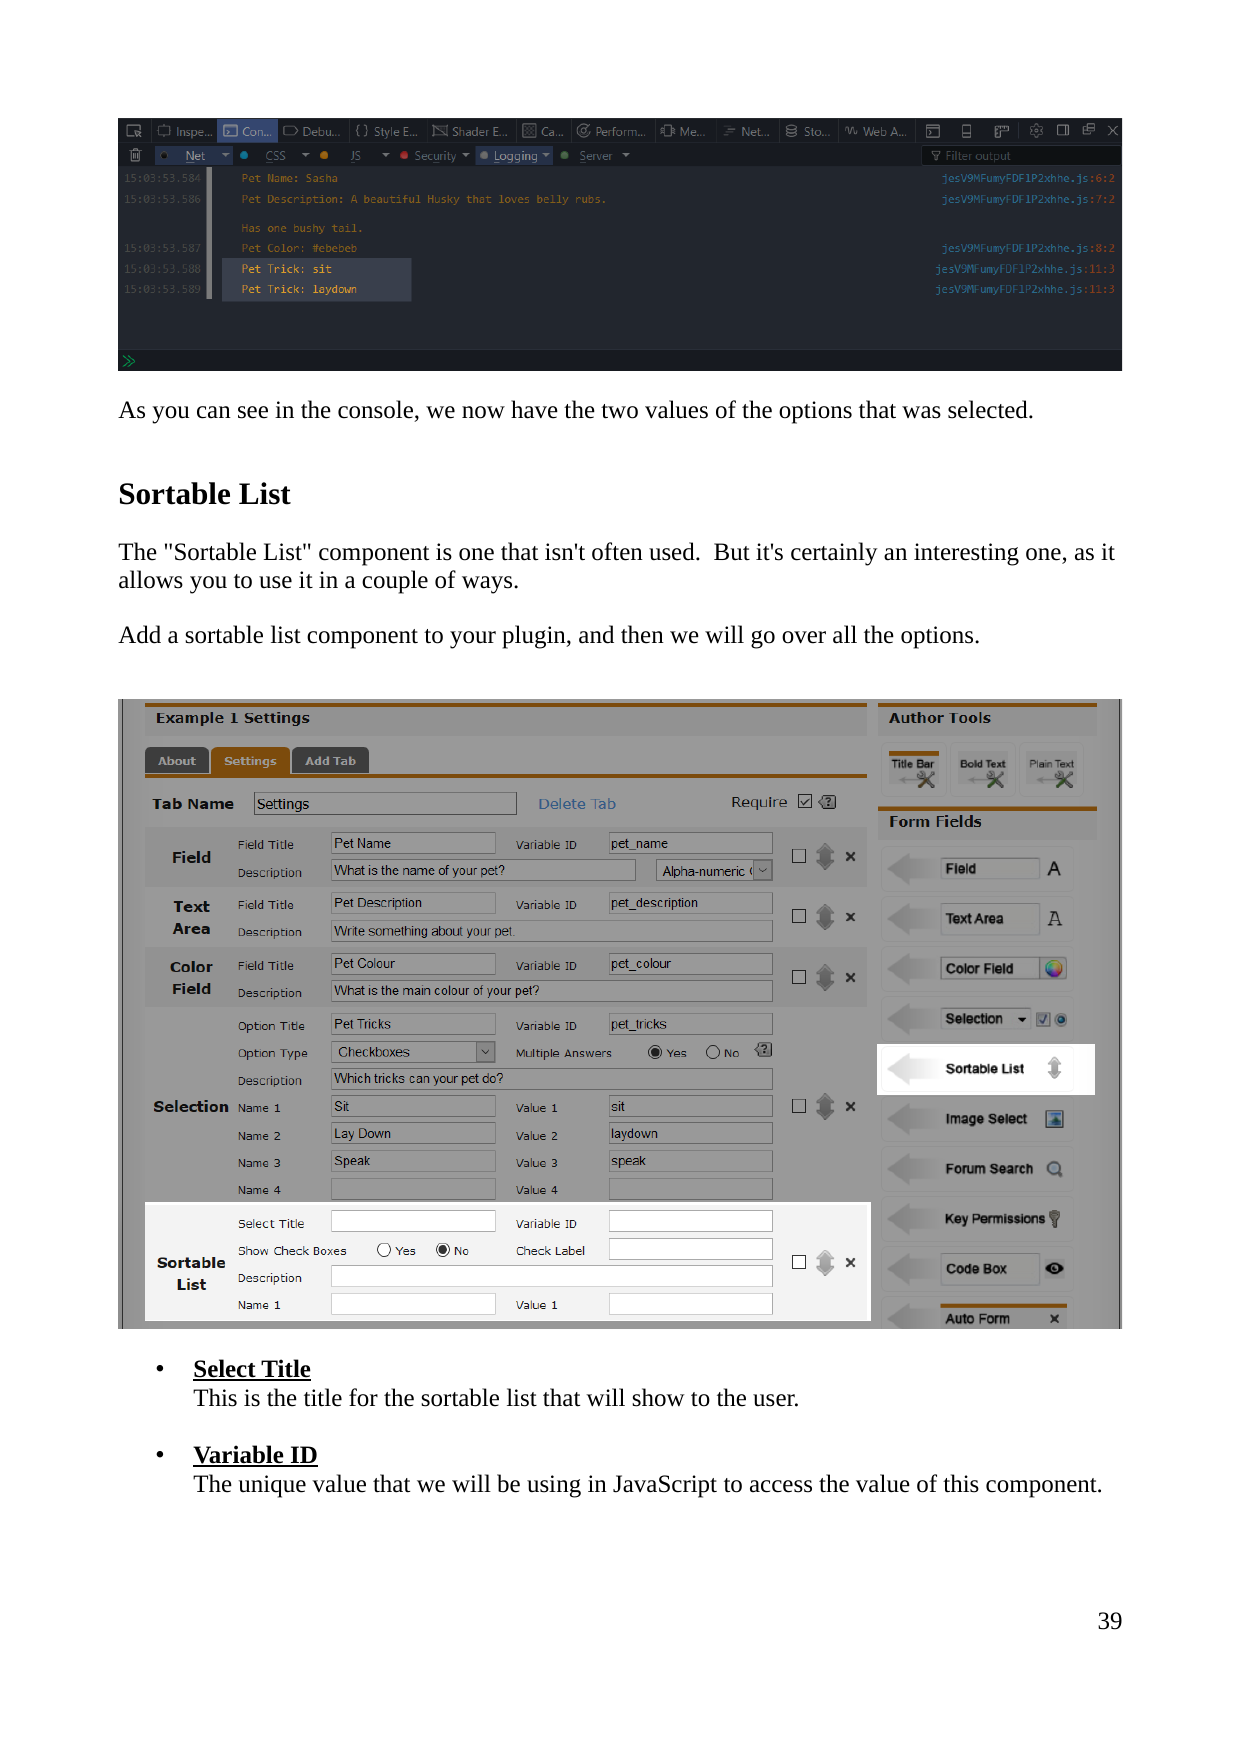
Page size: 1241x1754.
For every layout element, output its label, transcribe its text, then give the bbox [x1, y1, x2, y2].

text The "Sortable List" component is one that isn't often used. But it's certainly an interesting one, as it allows you to use it in a couple of ways. [118, 537, 1122, 594]
list Select Title This is the title for the sortable list that will show to the user. [156, 1354, 1122, 1440]
text Add a sortable list component to your plugin, and then we will go over all the options. [118, 620, 1122, 649]
text Sortable List [118, 475, 1122, 511]
list Variable ID The unique value that we will be using in JavaScript to access the value of this component. [156, 1440, 1122, 1527]
text As you can see in the console, we now have the two values of the options that was selected. [118, 396, 1122, 424]
picture [118, 699, 1123, 1329]
picture [118, 118, 1123, 371]
